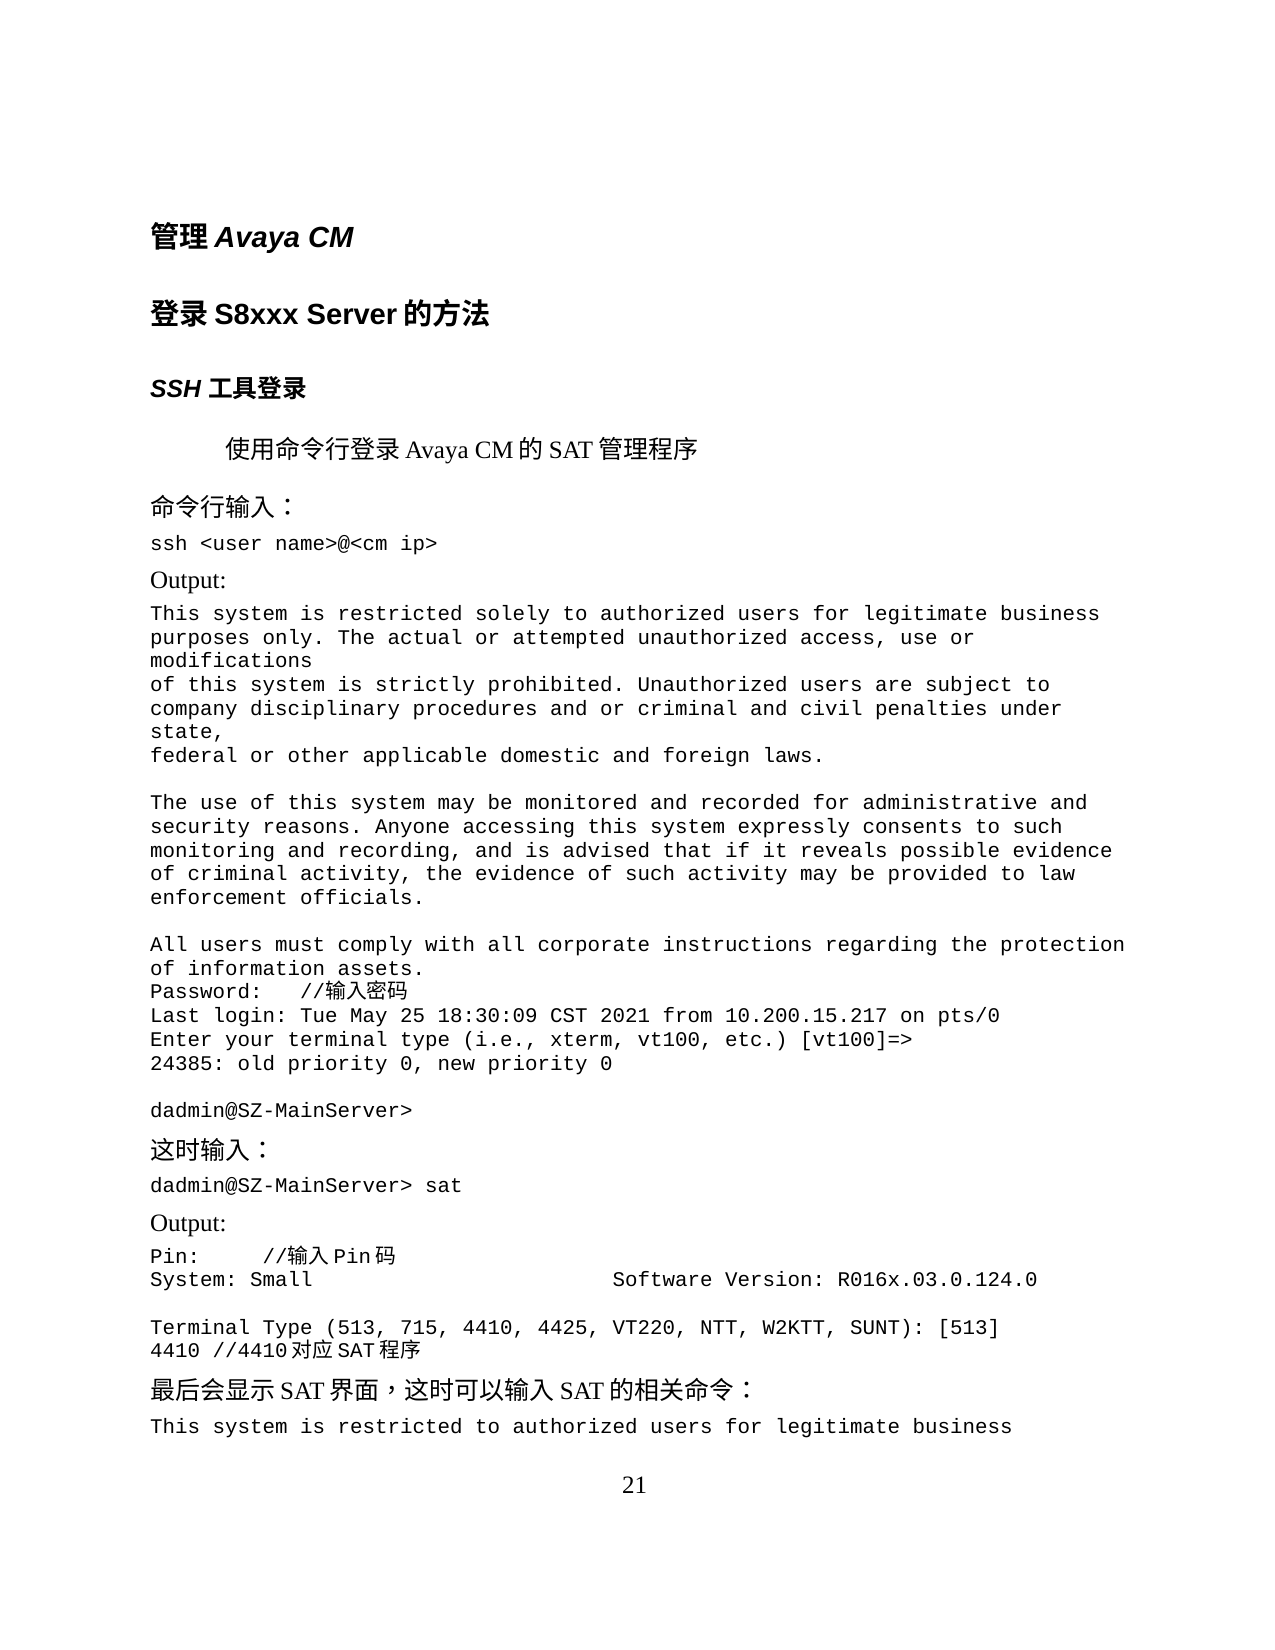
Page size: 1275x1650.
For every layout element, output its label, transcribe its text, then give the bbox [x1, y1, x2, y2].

text 这时输入： [150, 1132, 1125, 1166]
text of information assets. [150, 958, 1125, 982]
text This system is restricted solely to authorized users for legitimate business [150, 603, 1125, 627]
text dadmin@SZ-MainServer> [150, 1100, 1125, 1123]
text This system is restricted to authorized users for legitimate business [150, 1416, 1125, 1439]
text of this system is strictly prohibited. Unauthorized users are subject to [150, 674, 1125, 698]
text dadmin@SZ-MainServer> sat [150, 1175, 1125, 1199]
text Password: //输入密码 [150, 982, 1125, 1005]
text of criminal activity, the evidence of such activity may be provided to law [150, 863, 1125, 887]
text 命令行输入： [150, 490, 1125, 524]
text Output: [150, 1208, 1125, 1237]
text 使用命令行登录Avaya CM的SAT管理程序 [225, 432, 1125, 466]
text 最后会显示SAT界面，这时可以输入SAT的相关命令： [150, 1373, 1125, 1407]
subtitle 管理Avaya CM [150, 216, 1125, 256]
text Pin: //输入Pin码 [150, 1246, 1125, 1269]
text Enter your terminal type (i.e., xterm, vt100, etc.) [vt100]=> [150, 1029, 1125, 1052]
text Output: [150, 566, 1125, 594]
text Terminal Type (513, 715, 4410, 4425, VT220, NTT, W2KTT, SUNT): [513] 4410 //4410对应SAT程序 [150, 1317, 1125, 1364]
text Last login: Tue May 25 18:30:09 CST 2021 from 10.200.15.217 on pts/0 [150, 1005, 1125, 1029]
text purposes only. The actual or attempted unauthorized access, use or modifications [150, 627, 1125, 674]
text The use of this system may be monitored and recorded for administrative and [150, 792, 1125, 816]
text 24385: old priority 0, new priority 0 [150, 1052, 1125, 1076]
text company disciplinary procedures and or criminal and civil penalties under state, [150, 698, 1125, 745]
text All users must comply with all corporate instructions regarding the protection [150, 934, 1125, 958]
text System: Small Software Version: R016x.03.0.124.0 [150, 1269, 1125, 1293]
subtitle 登录S8xxx Server的方法 [150, 293, 1125, 333]
text monitoring and recording, and is advised that if it reveals possible evidence [150, 840, 1125, 863]
subtitle SSH 工具登录 [150, 371, 1125, 404]
text security reasons. Anyone accessing this system expressly consents to such [150, 816, 1125, 840]
text ssh <user name>@<cm ip> [150, 533, 1125, 557]
text enforcement officials. [150, 887, 1125, 911]
text federal or other applicable domestic and foreign laws. [150, 745, 1125, 769]
